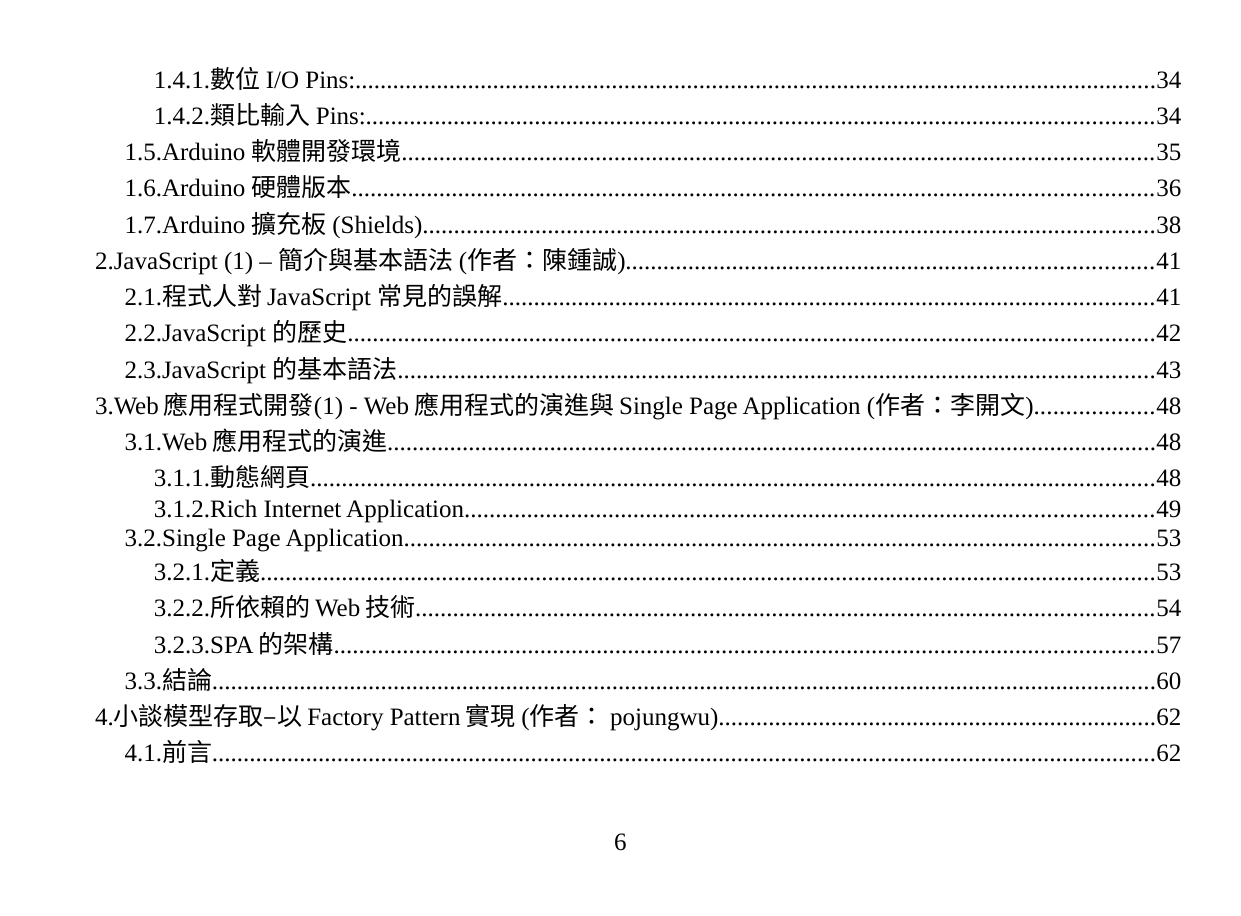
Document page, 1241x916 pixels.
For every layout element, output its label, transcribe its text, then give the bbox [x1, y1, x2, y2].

text 3.3.結論 60 [118, 660, 1181, 697]
text 2.JavaScript (1) – 簡介與基本語法 (作者：陳鍾誠) 41 [88, 240, 1181, 277]
text 3.2.3.SPA的架構 57 [147, 624, 1181, 660]
text 4.1.前言 62 [118, 733, 1181, 769]
text 1.5.Arduino 軟體開發環境 35 [118, 132, 1181, 168]
text 3.2.1.定義 53 [147, 552, 1181, 588]
text 3.2.2.所依賴的Web技術 54 [147, 588, 1181, 624]
text 3.1.1.動態網頁 48 [147, 458, 1181, 494]
text 1.6.Arduino 硬體版本 36 [118, 168, 1181, 204]
text 3.1.2.Rich Internet Application 49 [147, 494, 1181, 523]
text 2.1.程式人對JavaScript 常見的誤解 41 [118, 277, 1181, 313]
text 1.4.2.類比輸入 Pins: 34 [147, 95, 1181, 132]
text 4.小談模型存取–以Factory Pattern實現 (作者： pojungwu) 62 [88, 697, 1181, 733]
text 1.4.1.數位 I/O Pins: 34 [147, 59, 1181, 95]
text 3.1.Web應用程式的演進 48 [118, 422, 1181, 458]
text 3.Web應用程式開發(1) - Web應用程式的演進與Single Page Application (作者：李開文) 48 [88, 385, 1181, 422]
text 3.2.Single Page Application 53 [118, 523, 1181, 552]
text 2.2.JavaScript 的歷史 42 [118, 313, 1181, 349]
text 2.3.JavaScript 的基本語法 43 [118, 349, 1181, 385]
text 1.7.Arduino 擴充板 (Shields) 38 [118, 204, 1181, 240]
